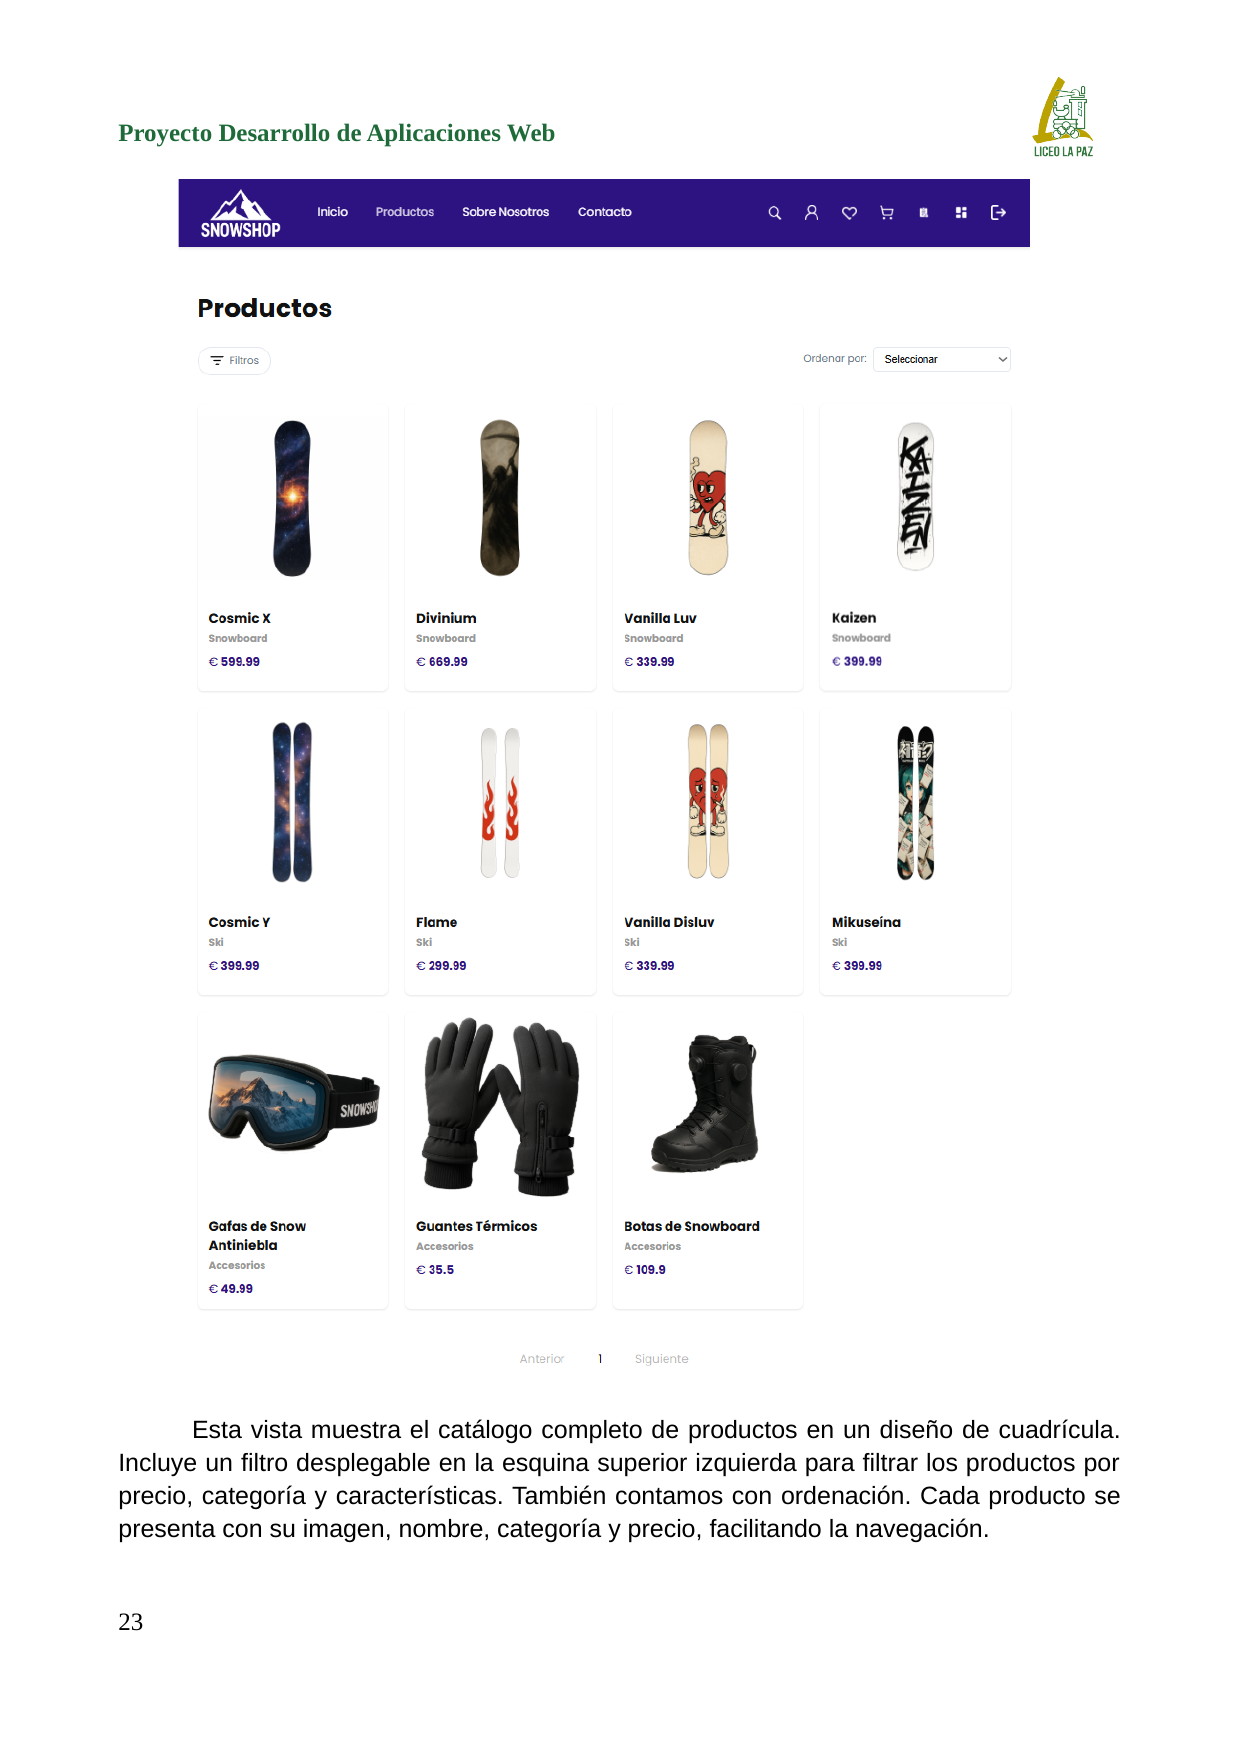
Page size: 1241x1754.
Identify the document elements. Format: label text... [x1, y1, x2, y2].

picture [1025, 70, 1100, 165]
text Esta vista muestra el catálogo completo de productos en un diseño de cuadrícula. Incluye un filtro desplegable en la esquina superior izquierda para filtrar los productos por precio, categoría y características. También contamos con ordenación. Cada producto se presenta con su imagen, nombre, categoría y precio, facilitando la navegación. [118, 1415, 1122, 1543]
picture [178, 179, 1030, 1387]
